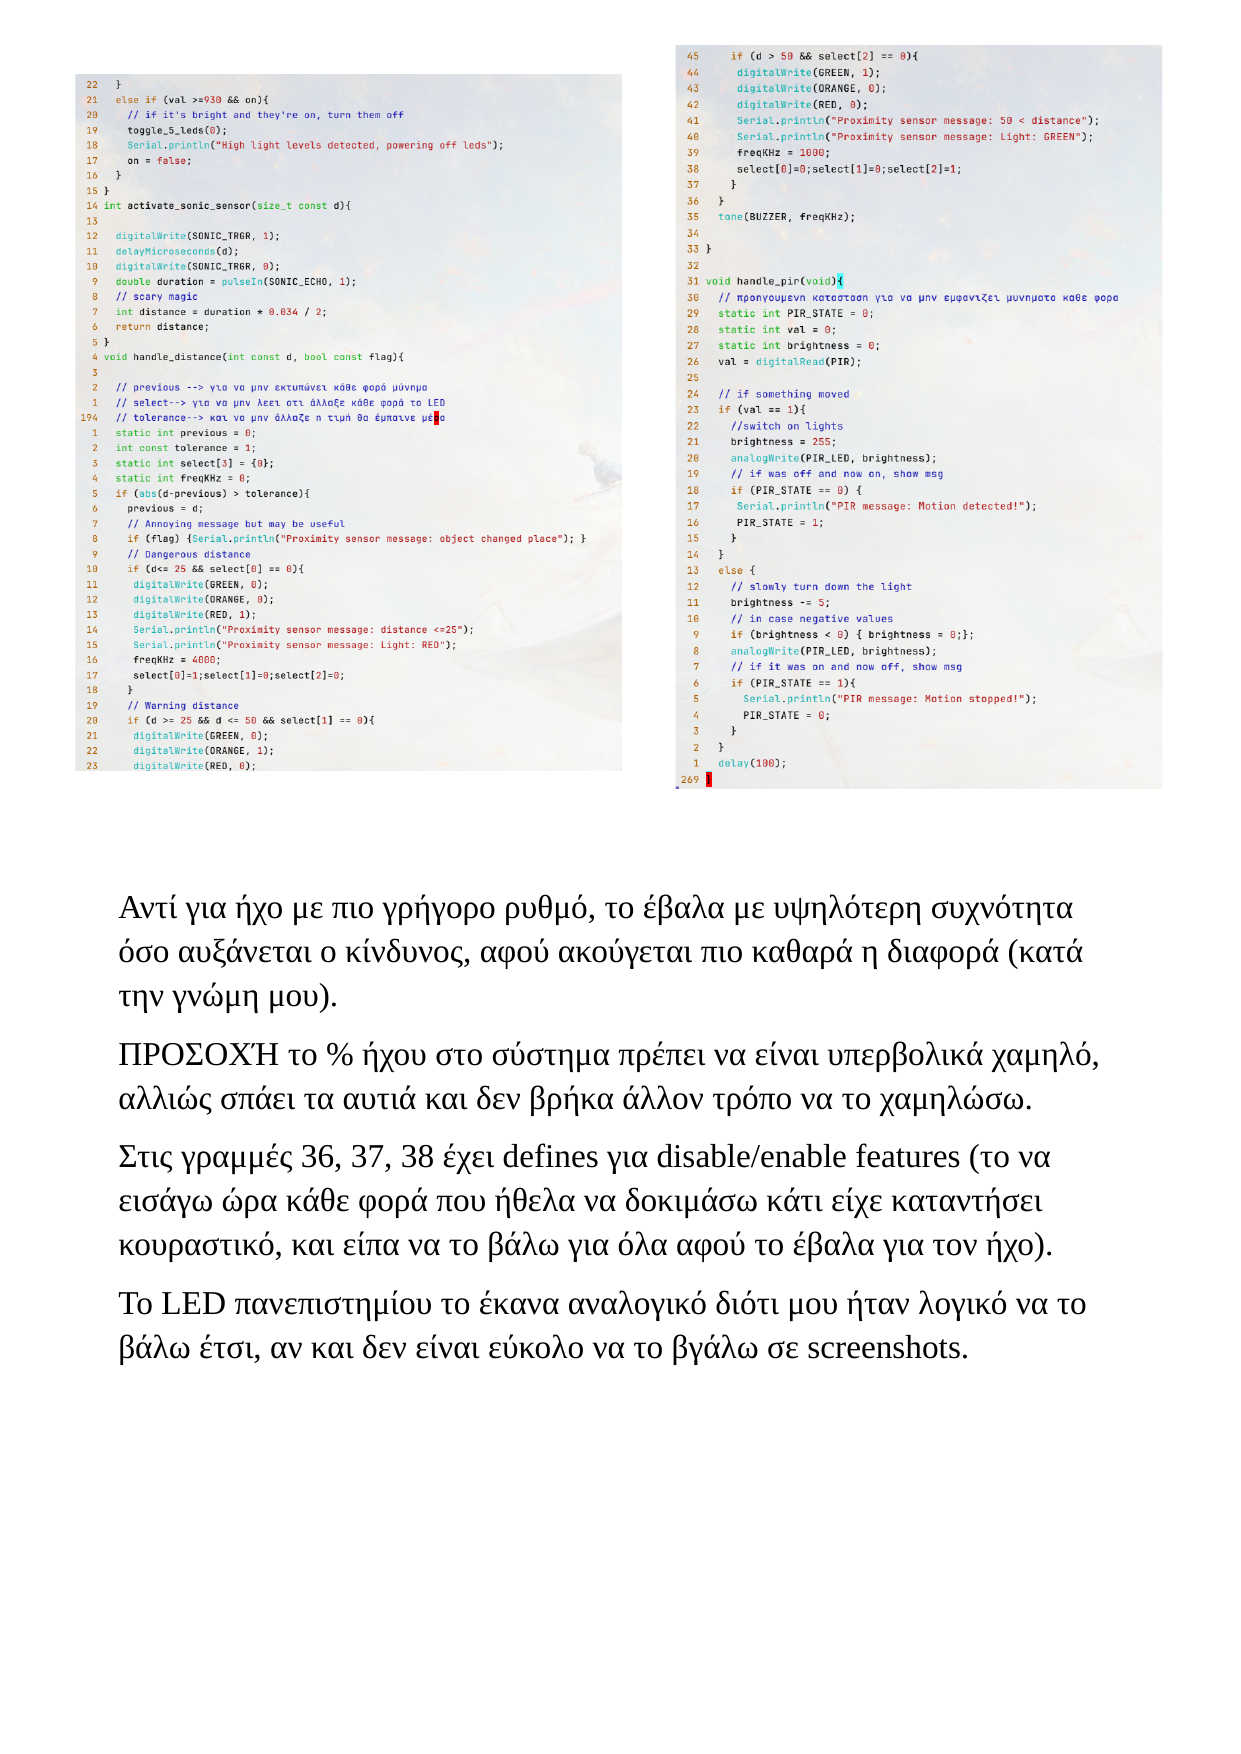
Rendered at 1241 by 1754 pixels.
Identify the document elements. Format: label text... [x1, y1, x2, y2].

picture [75, 74, 622, 771]
text Το LED πανεπιστημίου το έκανα αναλογικό διότι μου ήταν λογικό να το βάλω έτσι, αν και δεν είναι εύκολο να το βγάλω σε screenshots. [118, 1283, 1122, 1366]
picture [675, 45, 1163, 789]
text Αντί για ήχο με πιο γρήγορο ρυθμό, το έβαλα με υψηλότερη συχνότητα όσο αυξάνεται ο κίνδυνος, αφού ακούγεται πιο καθαρά η διαφορά (κατά την γνώμη μου). [118, 887, 1122, 1013]
text ΠΡΟΣΟΧΉ το % ήχου στο σύστημα πρέπει να είναι υπερβολικά χαμηλό, αλλιώς σπάει τα αυτιά και δεν βρήκα άλλον τρόπο να το χαμηλώσω. [118, 1034, 1122, 1116]
text Στις γραμμές 36, 37, 38 έχει defines για disable/enable features (το να εισάγω ώρα κάθε φορά που ήθελα να δοκιμάσω κάτι είχε καταντήσει κουραστικό, και είπα να το βάλω για όλα αφού το έβαλα για τον ήχο). [118, 1137, 1122, 1263]
